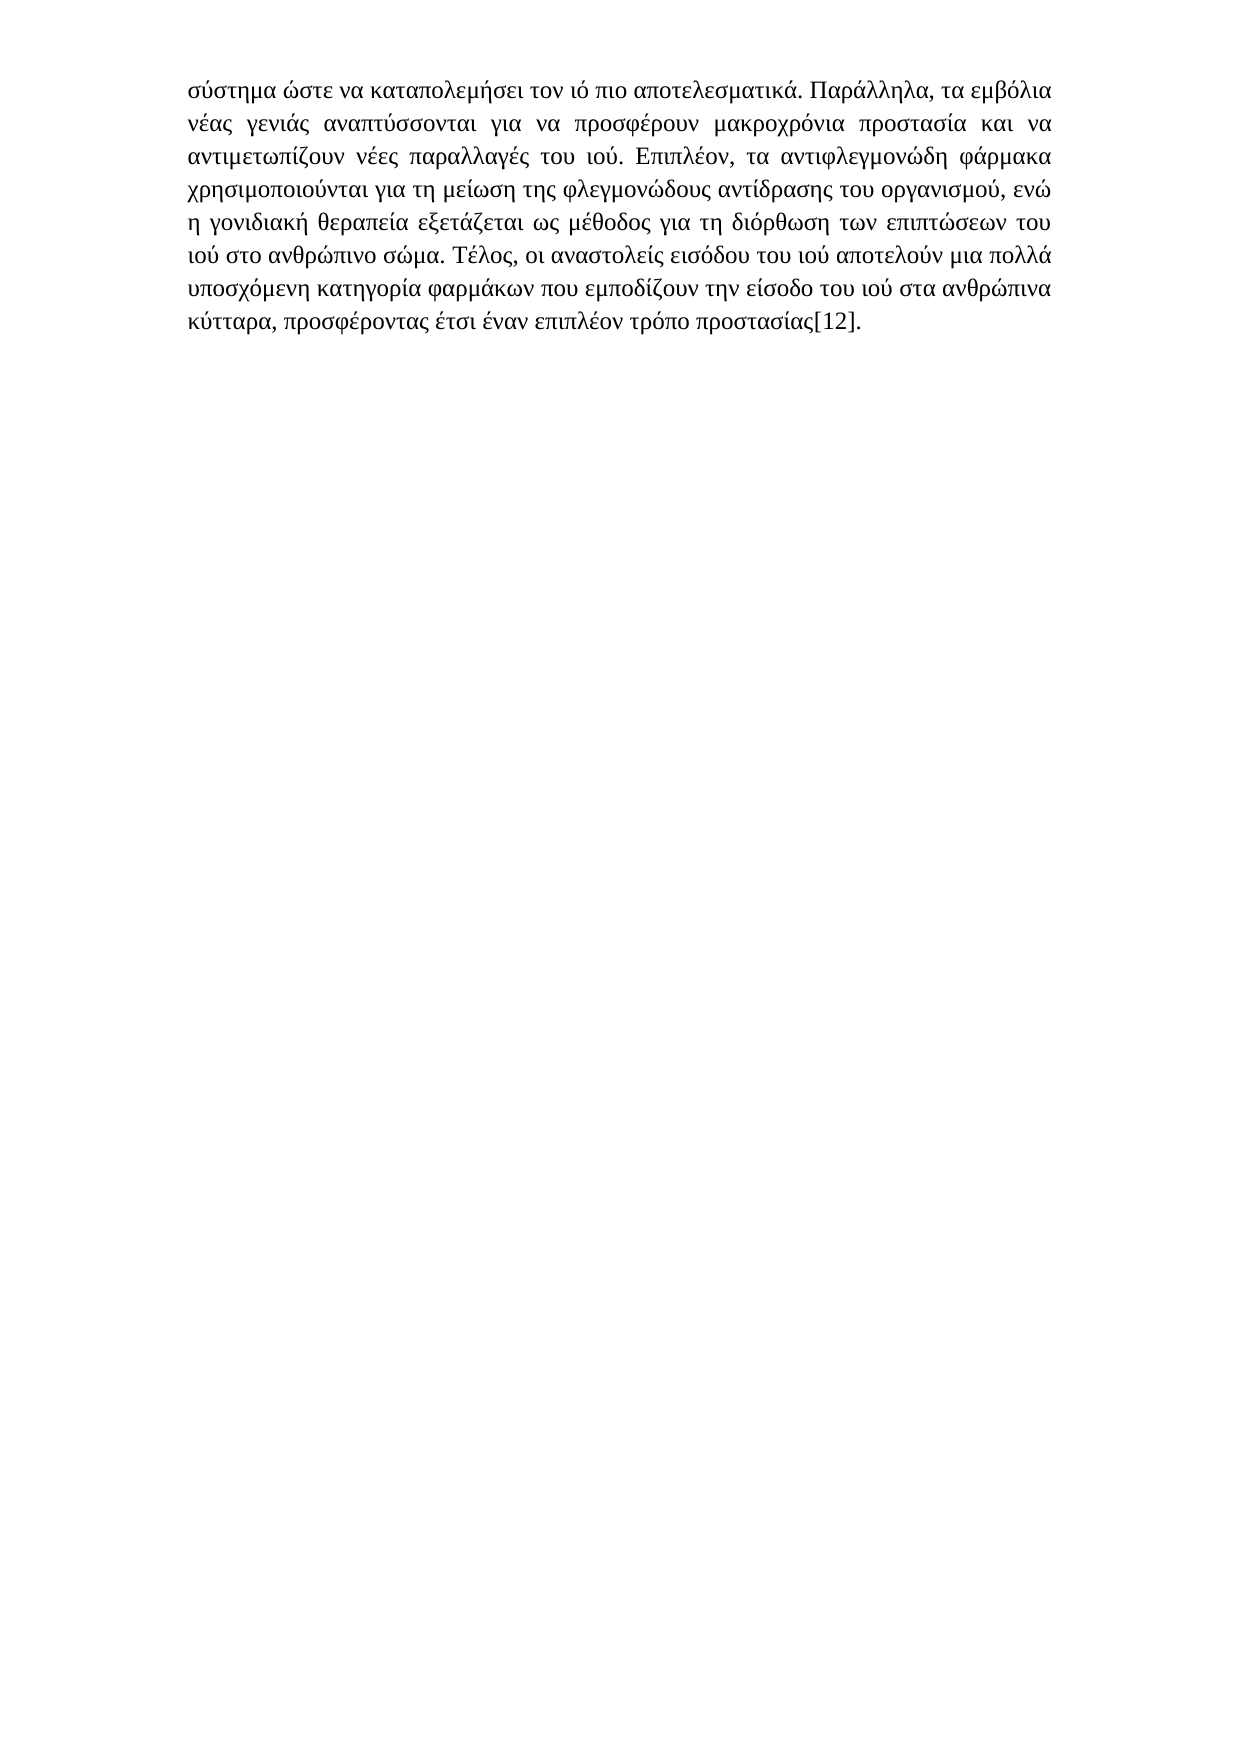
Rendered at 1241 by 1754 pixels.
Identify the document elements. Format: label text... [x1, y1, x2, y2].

text σύστημα ώστε να καταπολεμήσει τον ιό πιο αποτελεσματικά. Παράλληλα, τα εμβόλια νέας γενιάς αναπτύσσονται για να προσφέρουν μακροχρόνια προστασία και να αντιμετωπίζουν νέες παραλλαγές του ιού. Επιπλέον, τα αντιφλεγμονώδη φάρμακα χρησιμοποιούνται για τη μείωση της φλεγμονώδους αντίδρασης του οργανισμού, ενώ η γονιδιακή θεραπεία εξετάζεται ως μέθοδος για τη διόρθωση των επιπτώσεων του ιού στο ανθρώπινο σώμα. Τέλος, οι αναστολείς εισόδου του ιού αποτελούν μια πολλά υποσχόμενη κατηγορία φαρμάκων που εμποδίζουν την είσοδο του ιού στα ανθρώπινα κύτταρα, προσφέροντας έτσι έναν επιπλέον τρόπο προστασίας[12]. [187, 75, 1053, 335]
